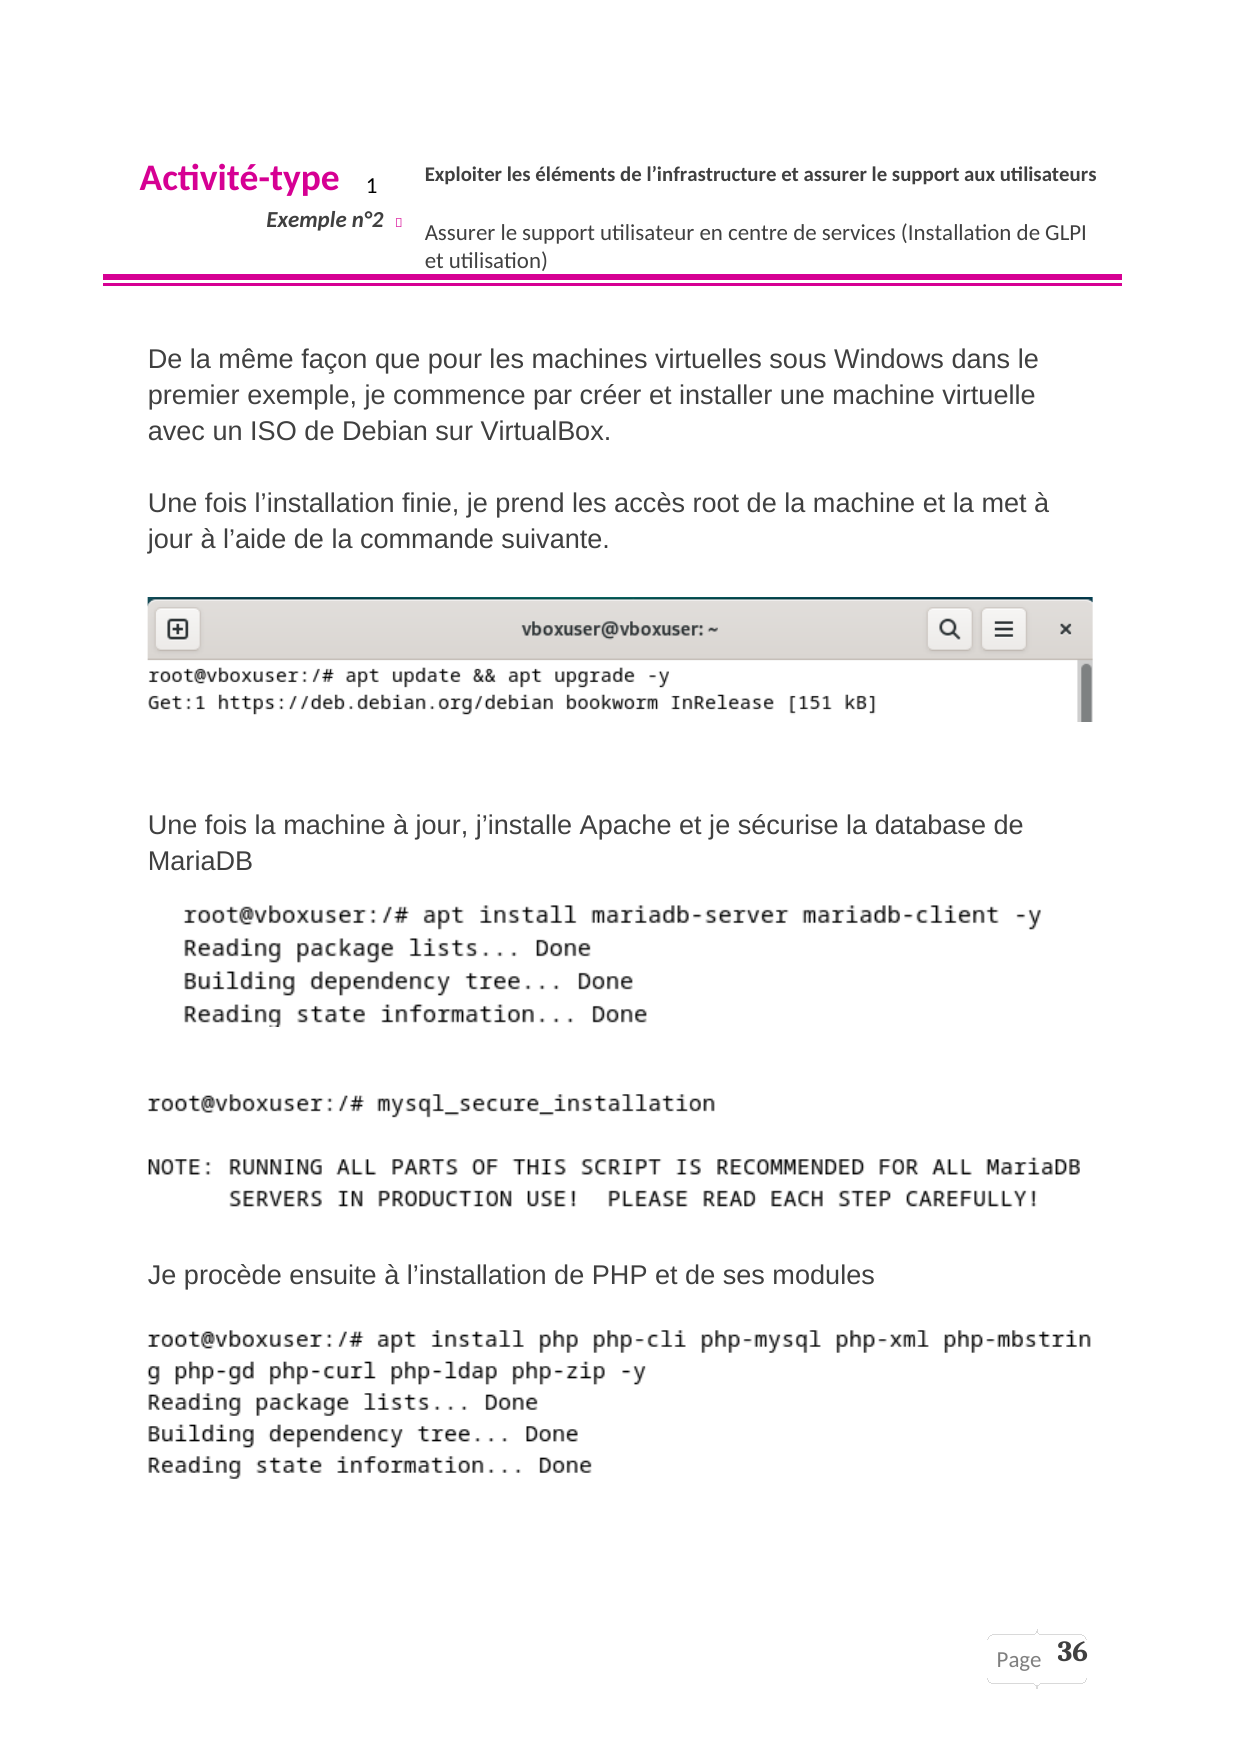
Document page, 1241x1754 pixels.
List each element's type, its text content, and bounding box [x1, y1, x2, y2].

picture [146, 1090, 1092, 1223]
table_cell Assurer le support utilisateur en centre de services (Installation de GLPI et utilisation) [413, 199, 1122, 274]
picture [147, 597, 1093, 722]
text Je procède ensuite à l’installation de PHP et de ses modules [148, 902, 1093, 1588]
picture [146, 1323, 1092, 1485]
text Une fois la machine à jour, j’installe Apache et je sécurise la database de MariaDB [148, 809, 1093, 876]
picture [182, 901, 1058, 1027]
table_header Exploiter les éléments de l’infrastructure et assurer le support aux utilisateurs [413, 148, 1122, 199]
table_header 1 [354, 148, 413, 199]
table_header Activité-type [103, 148, 354, 199]
table_cell Exemple n°2  [103, 199, 413, 274]
text De la même façon que pour les machines virtuelles sous Windows dans le premier exemple, je commence par créer et installer une machine virtuelle avec un ISO de Debian sur VirtualBox. Une fois l’installation finie, je prend les accès root de la machine et la met à jour à l’aide de la commande suivante. [148, 343, 1093, 554]
